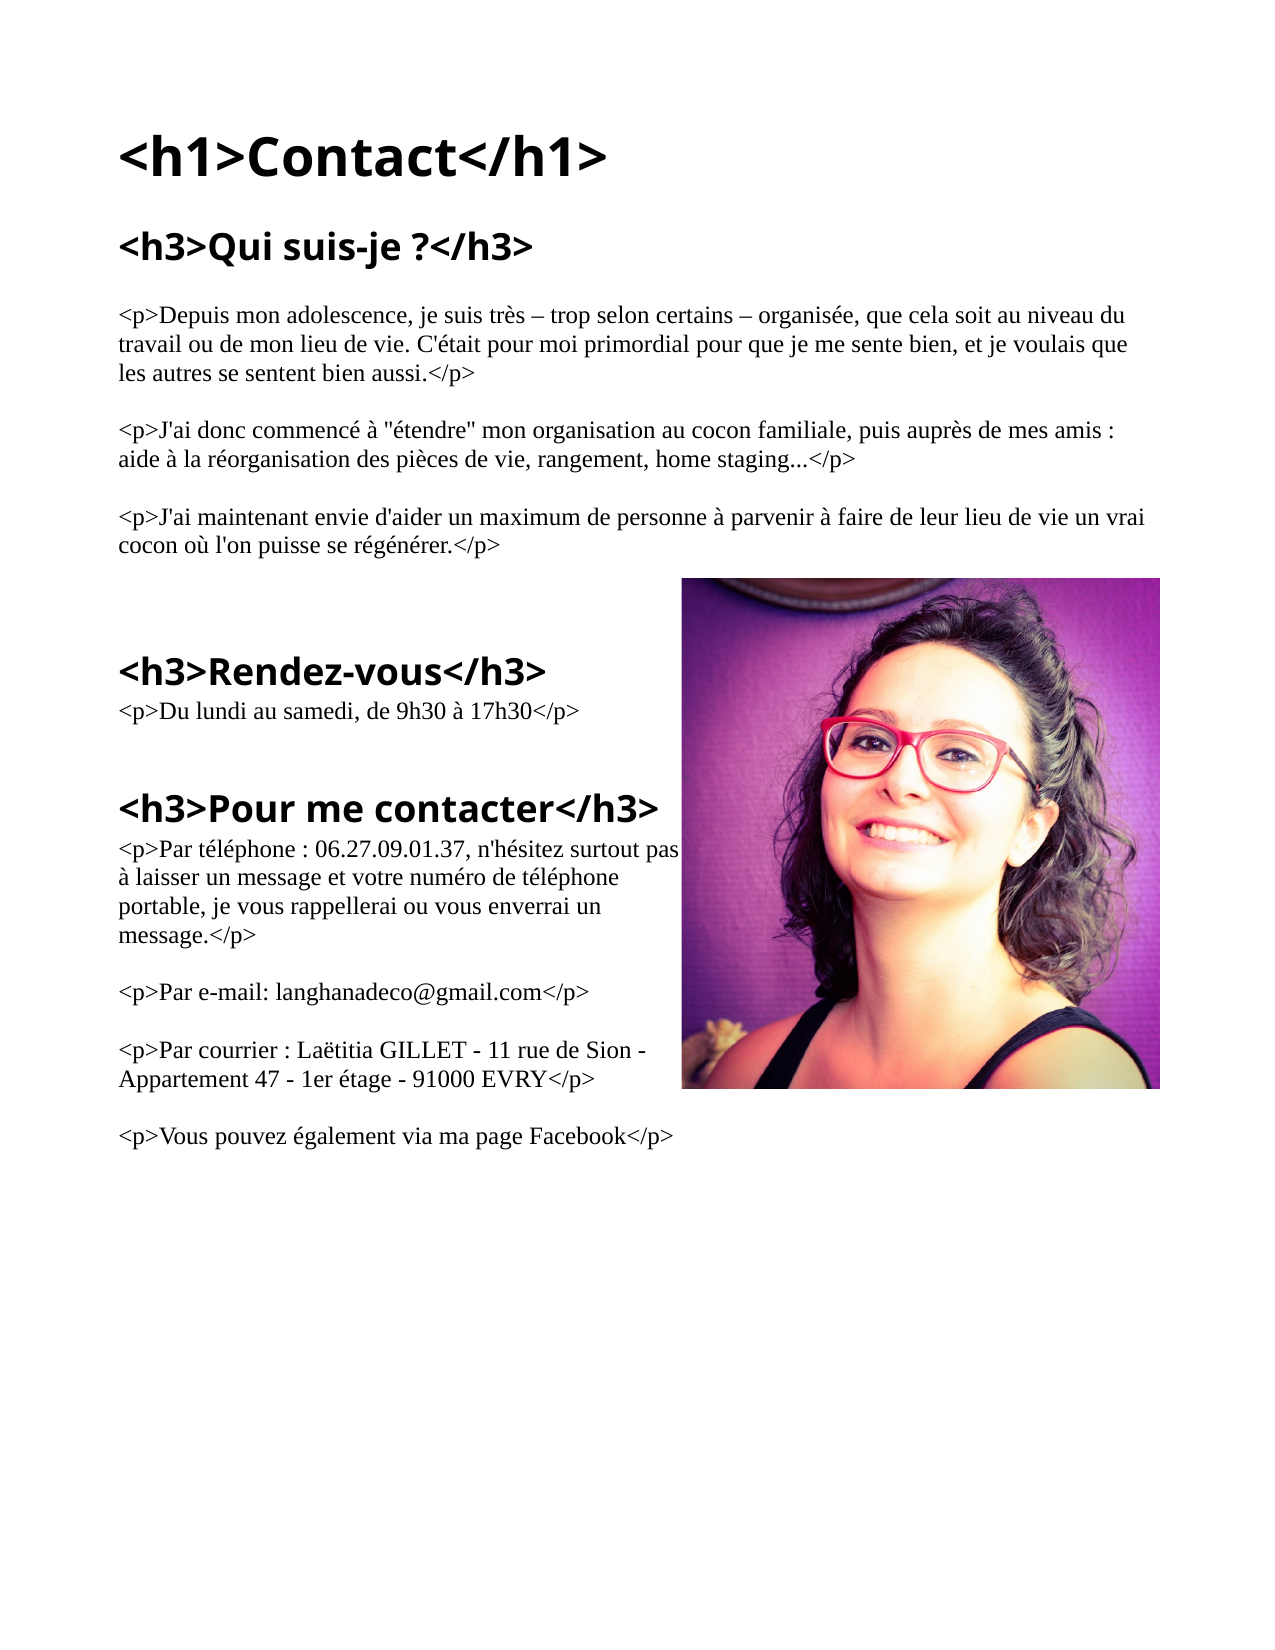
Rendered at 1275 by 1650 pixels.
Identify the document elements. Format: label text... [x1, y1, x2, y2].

text <p>Par courrier : Laëtitia GILLET - 11 rue de Sion - Appartement 47 - 1er étage - 91000 EVRY</p> [118, 1035, 1157, 1092]
text <p>Vous pouvez également via ma page Facebook</p> [118, 1121, 1157, 1150]
picture [681, 578, 1160, 1089]
text <p>J'ai maintenant envie d'aider un maximum de personne à parvenir à faire de leur lieu de vie un vrai cocon où l'on puisse se régénérer.</p> [118, 502, 1157, 559]
text <h3>Pour me contacter</h3> [118, 783, 681, 834]
text <p>J'ai donc commencé à ''étendre'' mon organisation au cocon familiale, puis auprès de mes amis : aide à la réorganisation des pièces de vie, rangement, home staging...</p> [118, 415, 1157, 473]
text <h1>Contact</h1> [118, 118, 1157, 192]
text <h3>Rendez-vous</h3> [118, 645, 681, 696]
text <p>Par téléphone : 06.27.09.01.37, n'hésitez surtout pas à laisser un message et votre numéro de téléphone portable, je vous rappellerai ou vous enverrai un message.</p> [118, 834, 681, 949]
text <p>Par e-mail: langhanadeco@gmail.com</p> [118, 977, 681, 1006]
text <p>Du lundi au samedi, de 9h30 à 17h30</p> [118, 696, 681, 725]
text <p>Depuis mon adolescence, je suis très – trop selon certains – organisée, que cela soit au niveau du travail ou de mon lieu de vie. C'était pour moi primordial pour que je me sente bien, et je voulais que les autres se sentent bien aussi.</p> [118, 300, 1157, 387]
text <h3>Qui suis-je ?</h3> [118, 221, 1157, 272]
